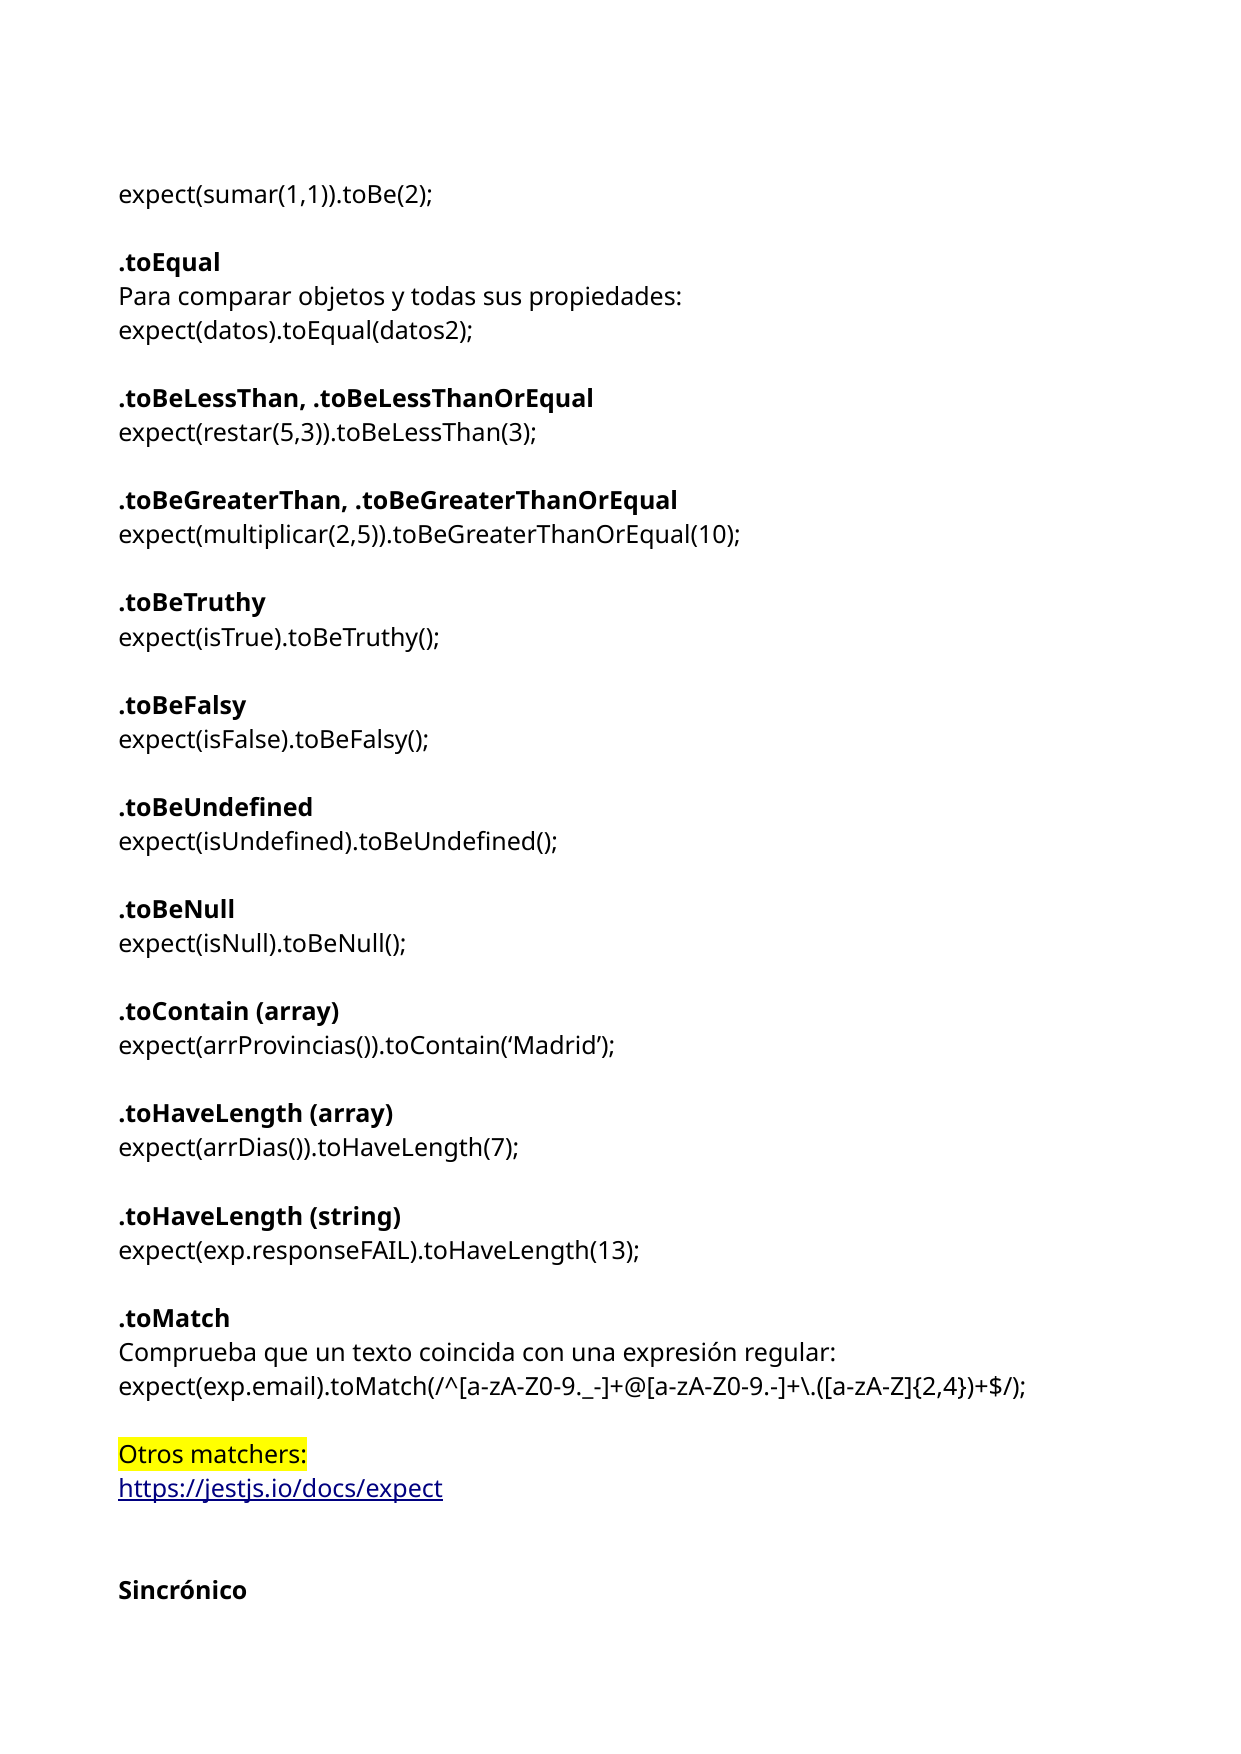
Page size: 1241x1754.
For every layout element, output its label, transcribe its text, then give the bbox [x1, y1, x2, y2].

text expect(arrDias()).toHaveLength(7); [118, 1130, 1122, 1164]
text .toBeLessThan, .toBeLessThanOrEqual [118, 381, 1122, 415]
text .toHaveLength (string) [118, 1198, 1122, 1232]
text Sincrónico [118, 1573, 1122, 1607]
text expect(sumar(1,1)).toBe(2); [118, 176, 1122, 210]
text .toEqual [118, 244, 1122, 278]
text .toMatch [118, 1300, 1122, 1334]
text expect(arrProvincias()).toContain(‘Madrid’); [118, 1028, 1122, 1062]
text .toHaveLength (array) [118, 1096, 1122, 1130]
text expect(exp.email).toMatch(/^[a-zA-Z0-9._-]+@[a-zA-Z0-9.-]+\.([a-zA-Z]{2,4})+$/); [118, 1368, 1122, 1403]
text Otros matchers: [118, 1437, 1122, 1471]
text .toBeFalsy [118, 687, 1122, 721]
text .toBeTruthy [118, 585, 1122, 619]
text https://jestjs.io/docs/expect [118, 1471, 1122, 1505]
text expect(isNull).toBeNull(); [118, 926, 1122, 960]
text expect(multiplicar(2,5)).toBeGreaterThanOrEqual(10); [118, 517, 1122, 551]
text expect(exp.responseFAIL).toHaveLength(13); [118, 1232, 1122, 1266]
text Para comparar objetos y todas sus propiedades: [118, 278, 1122, 313]
text Comprueba que un texto coincida con una expresión regular: [118, 1334, 1122, 1368]
text expect(datos).toEqual(datos2); [118, 313, 1122, 347]
text .toBeNull [118, 892, 1122, 926]
text expect(isUndefined).toBeUndefined(); [118, 823, 1122, 858]
text expect(isFalse).toBeFalsy(); [118, 721, 1122, 755]
text expect(isTrue).toBeTruthy(); [118, 619, 1122, 653]
text .toBeUndefined [118, 789, 1122, 823]
text .toContain (array) [118, 994, 1122, 1028]
text .toBeGreaterThan, .toBeGreaterThanOrEqual [118, 483, 1122, 517]
text expect(restar(5,3)).toBeLessThan(3); [118, 415, 1122, 449]
